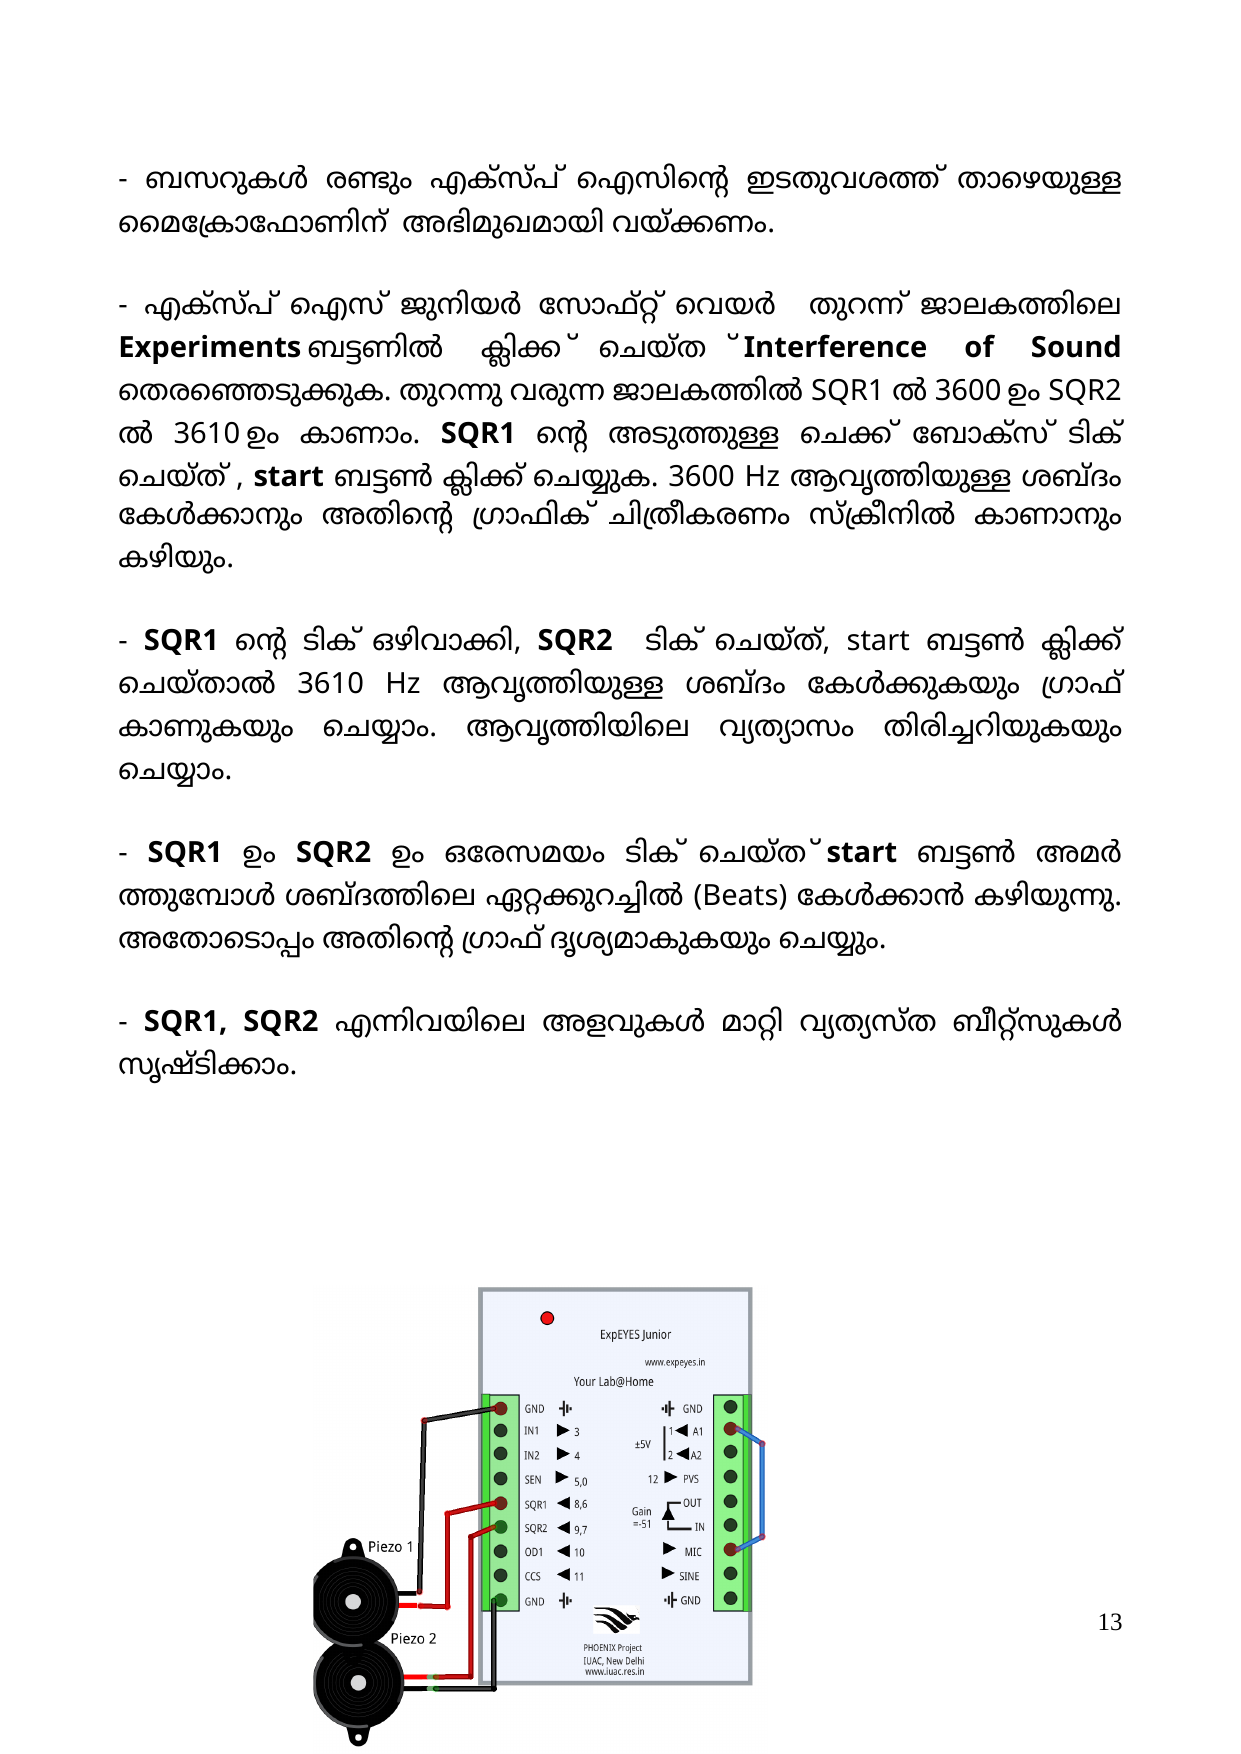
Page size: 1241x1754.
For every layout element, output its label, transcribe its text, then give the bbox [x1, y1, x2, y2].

text - ബസറുകള്‍ രണ്ടും എക്സ്പ് ഐസിന്റെ ഇടതുവശത്ത് താഴെയുള്ള മൈക്രോഫോണിന് അഭിമുഖമായി വയ്ക്കണം. [118, 158, 1122, 244]
text - എക്സ്പ് ഐസ് ജുനിയര്‍ സോഫ്റ്റ് വെയര്‍ തുറന്ന് ജാലകത്തിലെ Experimentsബട്ടണില്‍ ക്ലിക്ക് ചെയ്ത് Interference of Sound തെരഞ്ഞെടുക്കുക. തുറന്നു വരുന്ന ജാലകത്തില്‍ SQR1 ല്‍ 3600ഉം SQR2 ല്‍ 3610ഉം കാണാം. SQR1 ന്റെ അടുത്തുള്ള ചെക്ക് ബോക്സ് ടിക് ചെയ്ത് , start ബട്ടണ്‍ ക്ലിക്ക് ചെയ്യുക. 3600 Hz ആവൃത്തിയുള്ള ശബ്ദം കേള്‍ക്കാനും അതിന്റെ ഗ്രാഫിക് ചിത്രീകരണം സ്ക്രീനില്‍ കാണാനും കഴിയും. [118, 283, 1122, 580]
text - SQR1 ഉം SQR2 ഉം ഒരേസമയം ടിക് ചെയ്ത് start ബട്ടണ്‍ അമര്‍ത്തുമ്പോള്‍ ശബ്ദത്തിലെ ഏറ്റക്കുറച്ചില്‍ (Beats) കേള്‍ക്കാന്‍ കഴിയുന്നു. അതോടൊപ്പം അതിന്റെ ഗ്രാഫ് ദൃശ്യമാകുകയും ചെയ്യും. [118, 831, 1122, 960]
text - SQR1 ന്റെ ടിക് ഒഴിവാക്കി, SQR2 ടിക് ചെയ്ത്, start ബട്ടണ്‍ ക്ലിക്ക് ചെയ്താല്‍ 3610 Hz ആവൃത്തിയുള്ള ശബ്ദം കേള്‍ക്കുകയും ഗ്രാഫ് കാണുകയും ചെയ്യാം. ആവൃത്തിയിലെ വ്യത്യാസം തിരിച്ചറിയുകയും ചെയ്യാം. [118, 619, 1122, 791]
picture [313, 1285, 768, 1754]
text - SQR1, SQR2 എന്നിവയിലെ അളവുകള്‍ മാറ്റി വ്യത്യസ്ത ബീറ്റ്സുകള്‍ സൃഷ്ടിക്കാം. [118, 1000, 1122, 1086]
